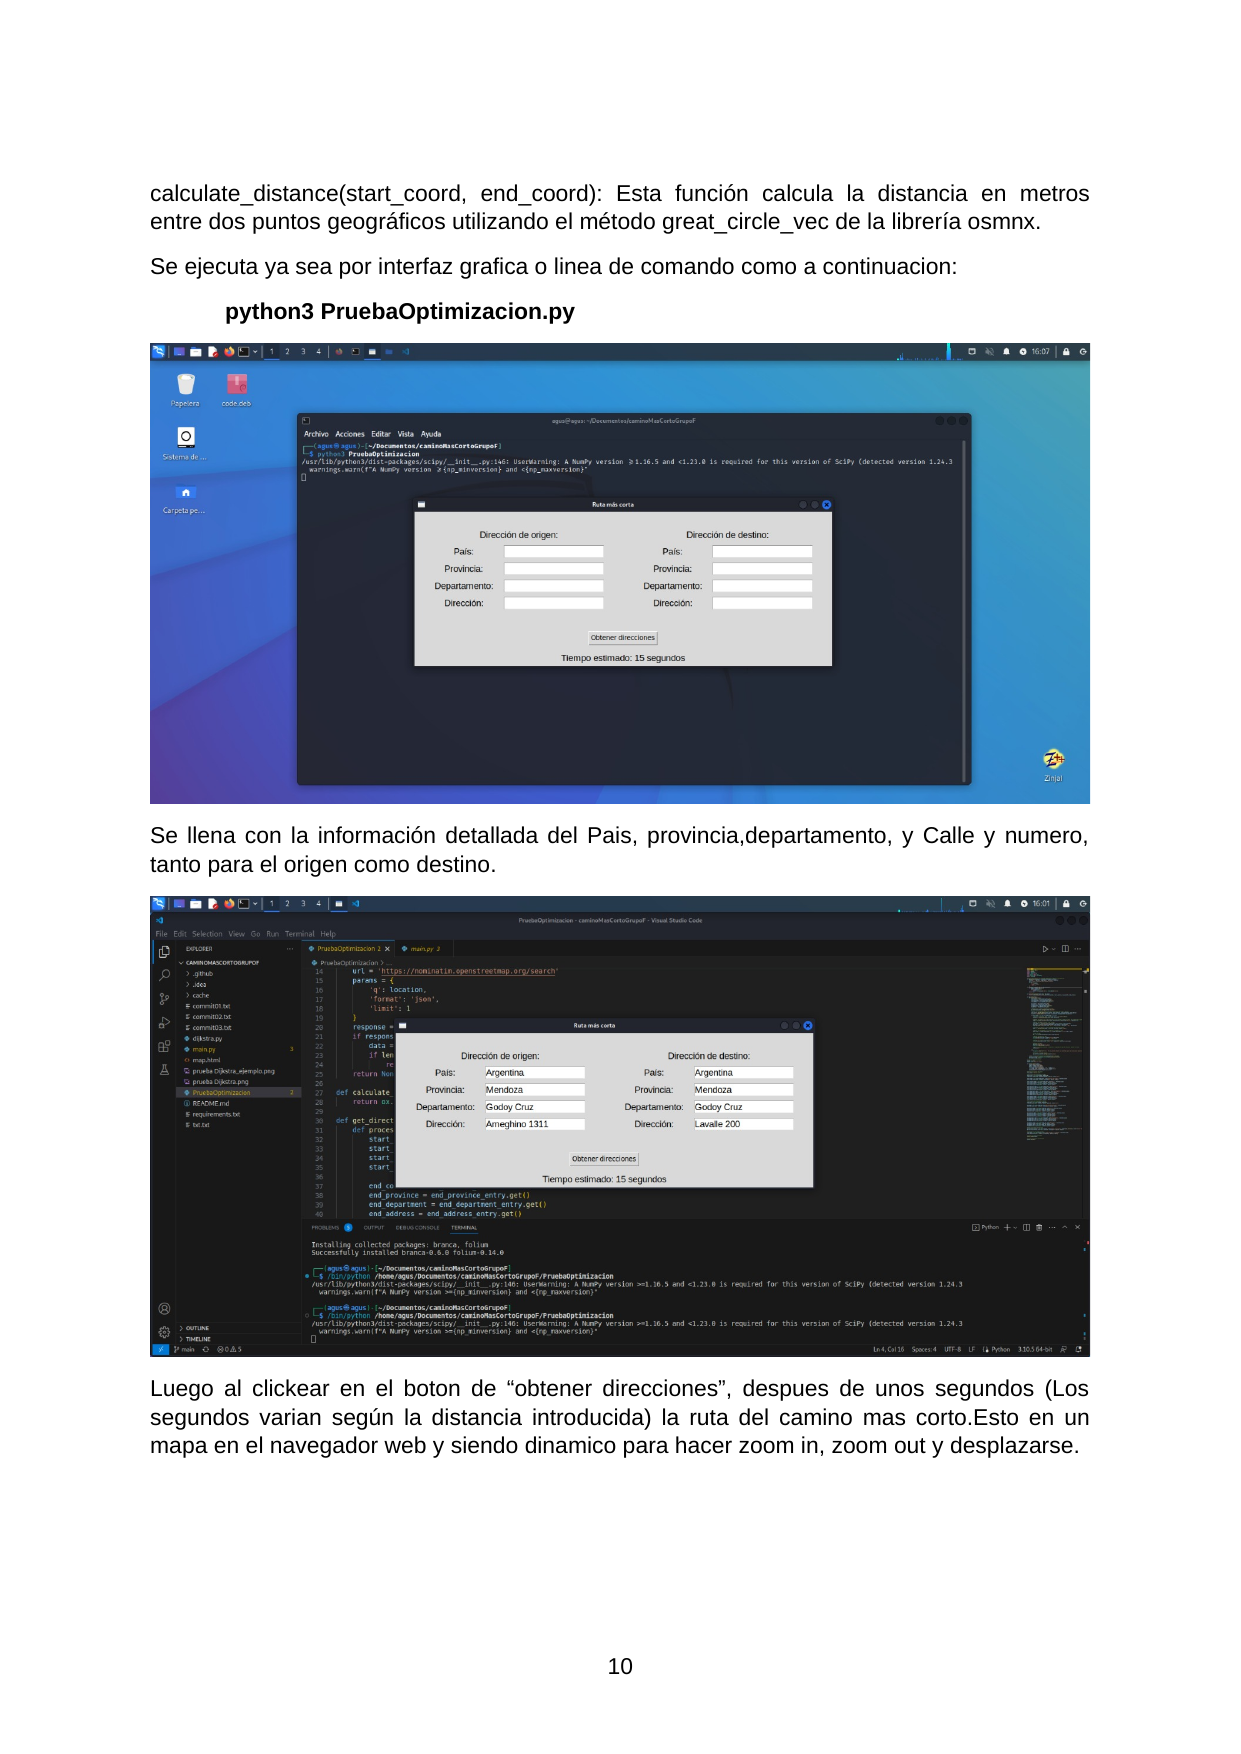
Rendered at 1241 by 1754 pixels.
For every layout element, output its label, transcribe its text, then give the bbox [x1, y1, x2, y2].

text Se llena con la información detallada del Pais, provincia,departamento, y Calle y numero, tanto para el origen como destino. [150, 822, 1090, 877]
picture [150, 343, 1091, 804]
text Luego al clickear en el boton de “obtener direcciones”, despues de unos segundos (Los segundos varian según la distancia introducida) la ruta del camino mas corto.Esto en un mapa en el navegador web y siendo dinamico para hacer zoom in, zoom out y desplazarse. [150, 1375, 1090, 1458]
text Se ejecuta ya sea por interfaz grafica o linea de comando como a continuacion: [150, 253, 1090, 279]
picture [150, 896, 1091, 1357]
text python3 PruebaOptimizacion.py [150, 298, 1090, 324]
text calculate_distance(start_coord, end_coord): Esta función calcula la distancia en metros entre dos puntos geográficos utilizando el método great_circle_vec de la librería osmnx. [150, 179, 1090, 234]
